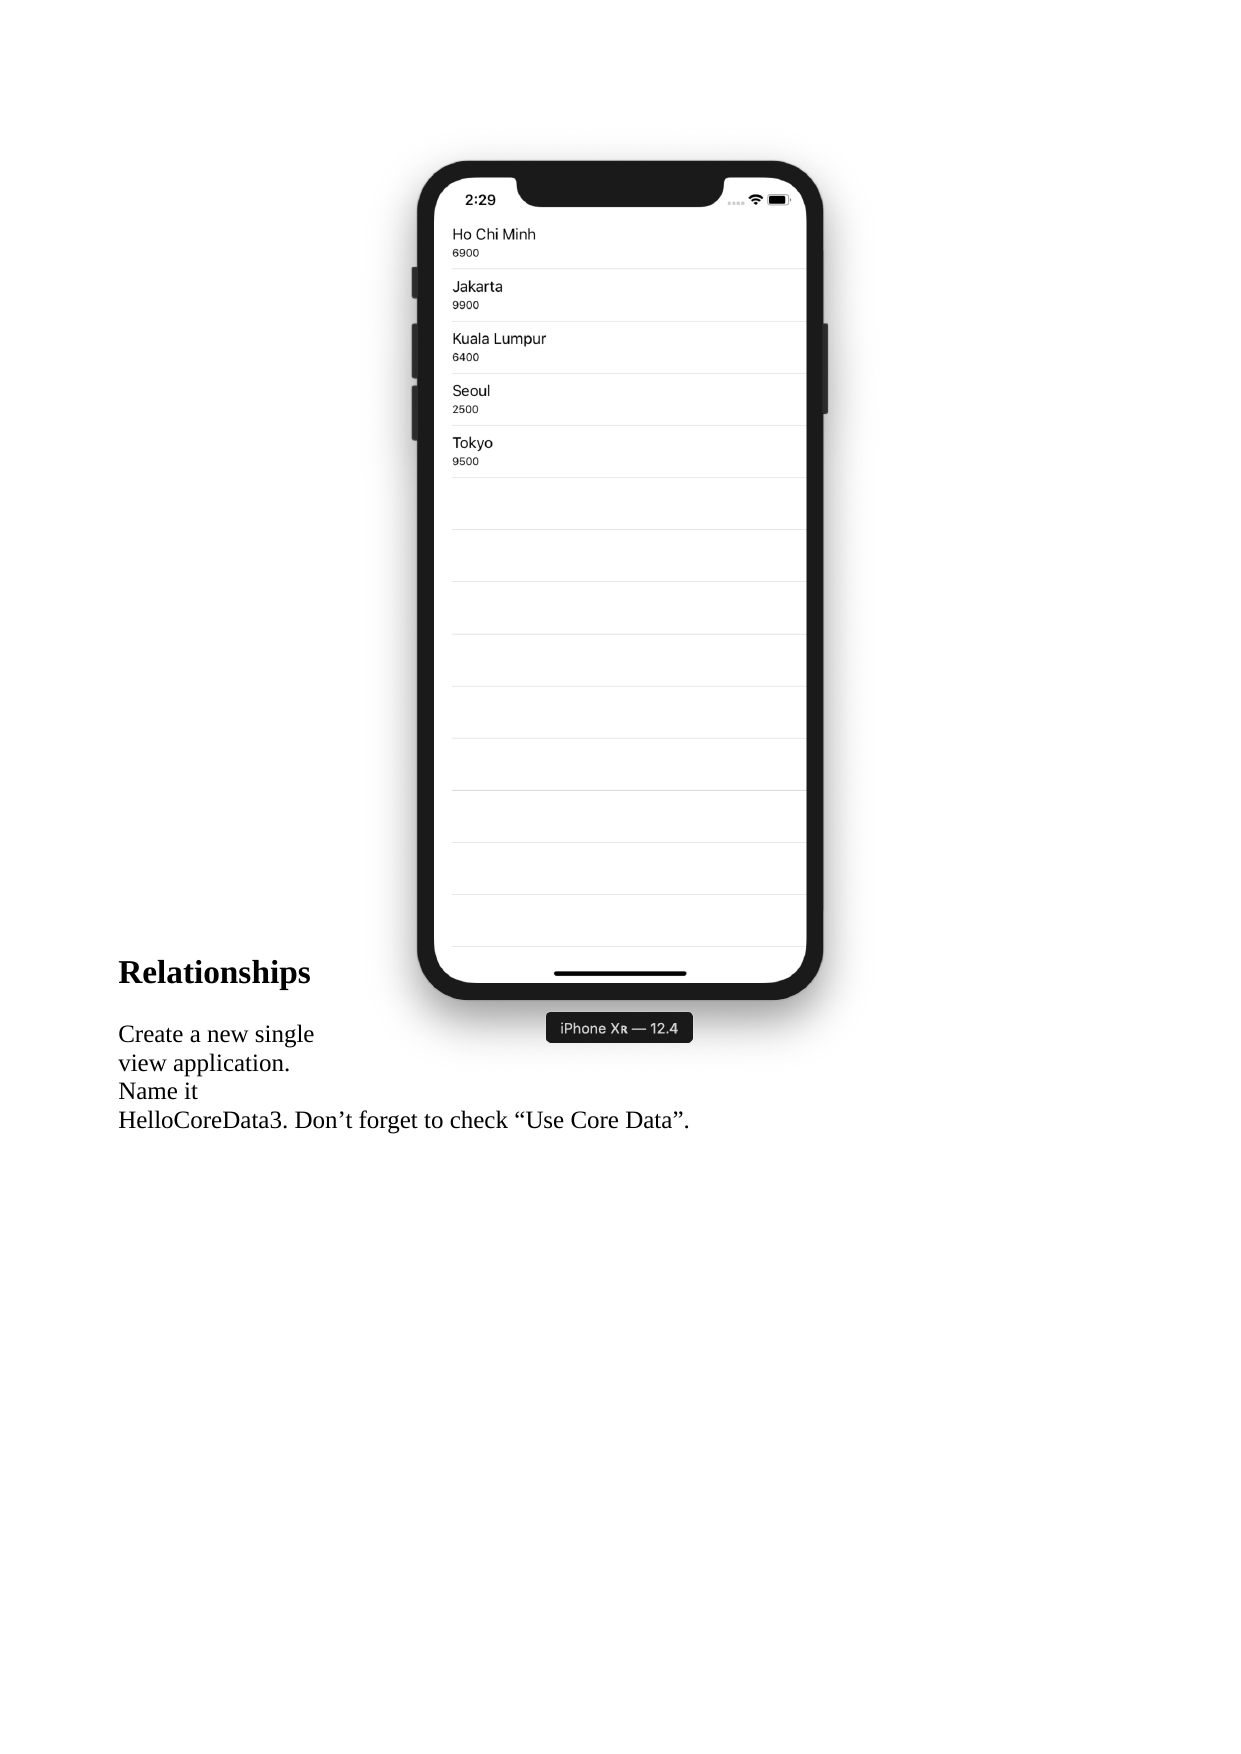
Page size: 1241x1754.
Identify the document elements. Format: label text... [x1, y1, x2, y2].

text [894, 952, 1122, 990]
picture [346, 118, 894, 1082]
text Create a new single view application. Name it HelloCoreData3. Don’t forget to check “Use Core Data”. [118, 1019, 1122, 1134]
text Relationships [118, 952, 346, 990]
